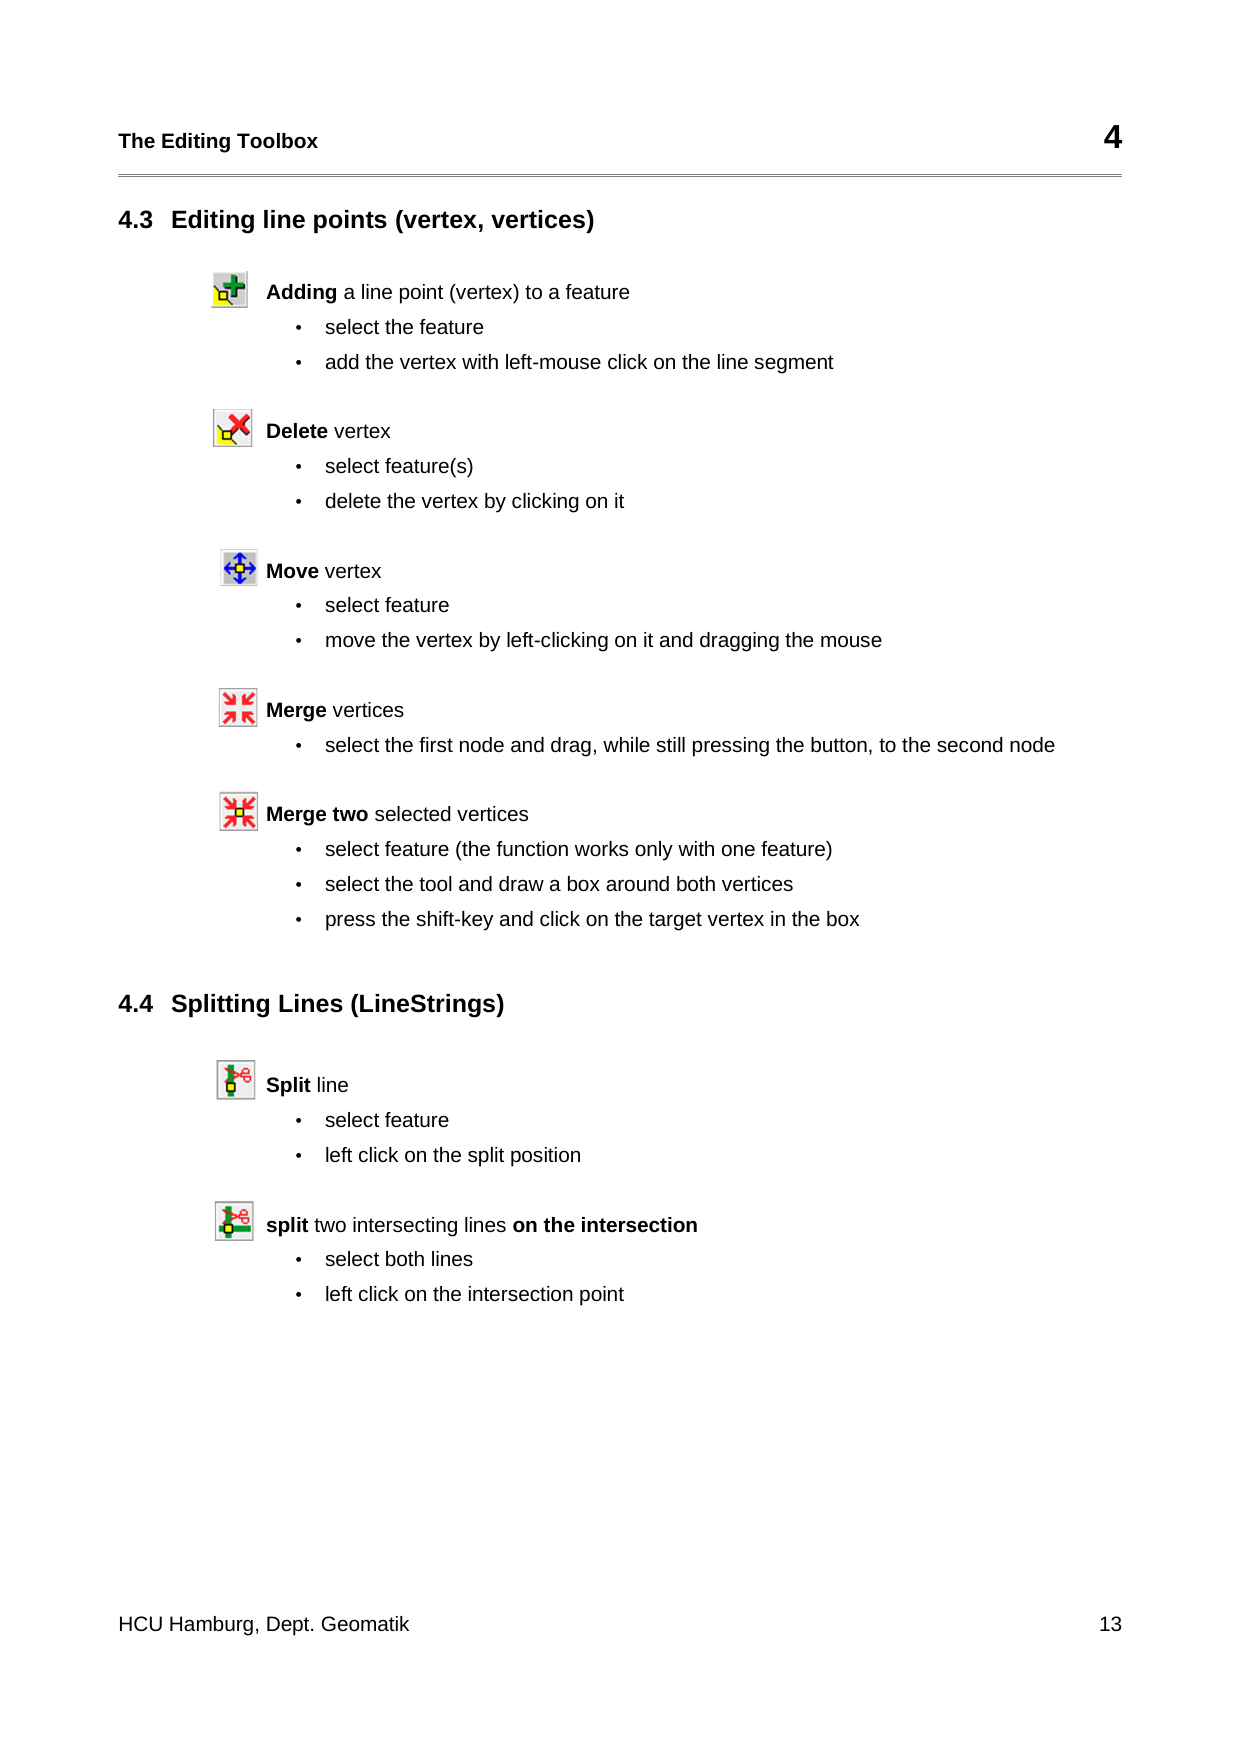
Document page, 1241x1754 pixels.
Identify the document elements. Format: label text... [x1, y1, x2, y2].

list select feature(s) [295, 455, 1122, 478]
list add the vertex with left-mouse click on the line segment [295, 351, 1122, 374]
subtitle Editing line points (vertex, vertices) [118, 206, 1122, 234]
text [118, 281, 211, 304]
picture [216, 1060, 256, 1100]
list select the tool and draw a box around both vertices [295, 872, 1122, 896]
list left click on the intersection point [295, 1283, 1122, 1306]
subtitle Splitting Lines (LineStrings) [118, 990, 1122, 1018]
list select the feature [295, 316, 1122, 339]
list press the shift-key and click on the target vertex in the box [295, 907, 1122, 930]
text Adding a line point (vertex) to a feature [248, 281, 1122, 304]
picture [220, 549, 258, 586]
text [118, 559, 220, 582]
list select feature (the function works only with one feature) [295, 838, 1122, 861]
text Merge two selected vertices [259, 803, 1122, 826]
list select both lines [295, 1248, 1122, 1271]
text Delete vertex [253, 420, 1122, 443]
text [118, 1074, 216, 1097]
text [118, 803, 219, 826]
picture [219, 791, 259, 831]
text [118, 420, 212, 443]
list select the first node and drag, while still pressing the button, to the second node [295, 733, 1122, 756]
list left click on the split position [295, 1144, 1122, 1167]
picture [212, 409, 253, 447]
list select feature [295, 1109, 1122, 1132]
list select feature [295, 594, 1122, 617]
text split two intersecting lines on the intersection [254, 1213, 1122, 1237]
text Move vertex [258, 559, 1122, 582]
text [118, 698, 218, 722]
text Split line [256, 1074, 1122, 1097]
picture [211, 271, 248, 308]
picture [218, 688, 258, 727]
text Merge vertices [258, 698, 1122, 722]
picture [214, 1201, 254, 1241]
text [118, 1213, 214, 1237]
list delete the vertex by clicking on it [295, 490, 1122, 513]
list move the vertex by left-clicking on it and dragging the mouse [295, 629, 1122, 652]
